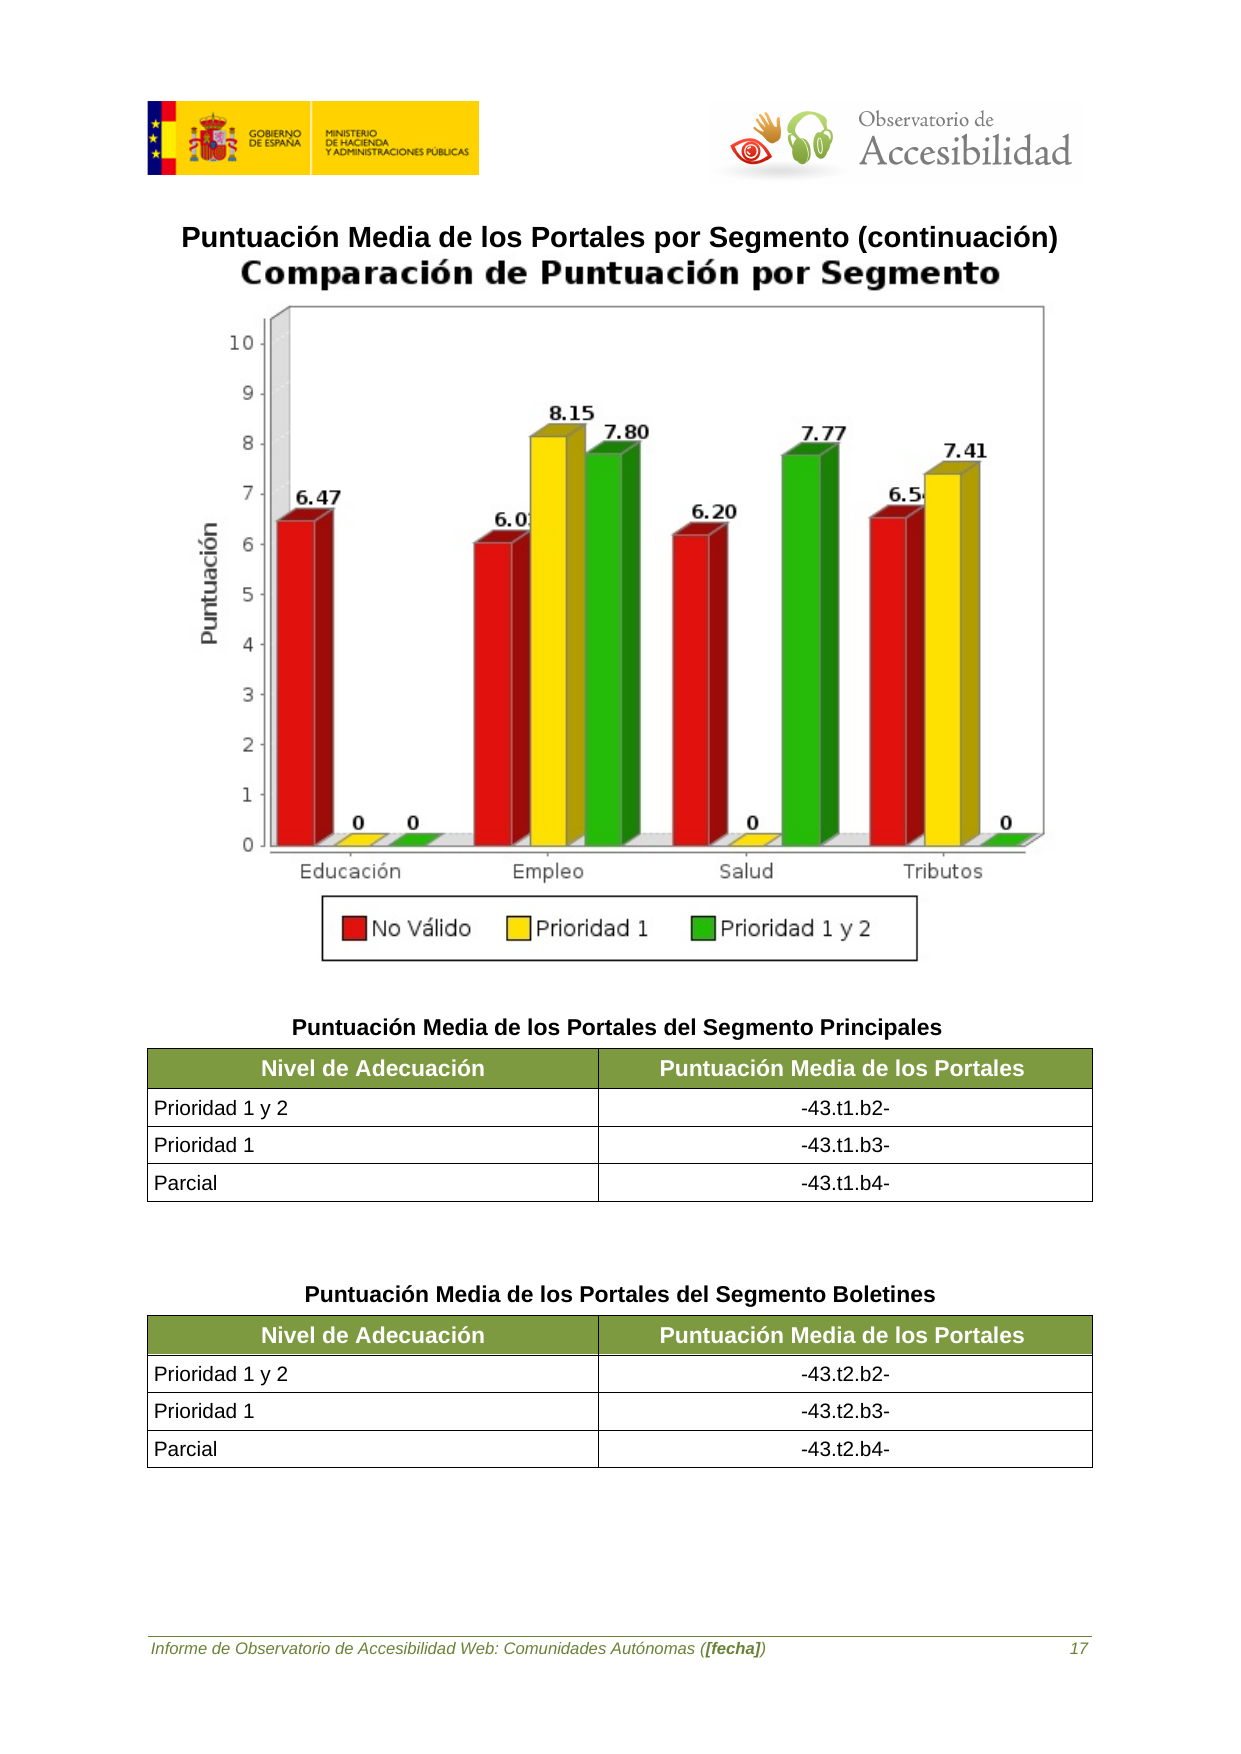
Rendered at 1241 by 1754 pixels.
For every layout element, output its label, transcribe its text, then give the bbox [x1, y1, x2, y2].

table_cell -43.t2.b3- [599, 1393, 1092, 1429]
table_header Nivel de Adecuación [148, 1049, 598, 1088]
picture [147, 101, 479, 175]
table_header Puntuación Media de los Portales [599, 1316, 1092, 1354]
table_cell Prioridad 1 y 2 [148, 1356, 598, 1392]
text Puntuación Media de los Portales por Segmento (continuación) [148, 220, 1092, 963]
table_cell -43.t2.b4- [599, 1431, 1092, 1467]
table_cell -43.t1.b2- [599, 1089, 1092, 1126]
table_header Puntuación Media de los Portales [599, 1049, 1092, 1088]
text Puntuación Media de los Portales del Segmento Boletines [148, 1281, 1092, 1307]
table_cell -43.t2.b2- [599, 1356, 1092, 1392]
table_cell Prioridad 1 [148, 1393, 598, 1429]
table_cell Prioridad 1 y 2 [148, 1089, 598, 1126]
table_cell -43.t1.b4- [599, 1164, 1092, 1201]
picture [710, 102, 1086, 185]
table_cell Parcial [148, 1431, 598, 1467]
picture [178, 253, 1062, 963]
table_cell Prioridad 1 [148, 1127, 598, 1163]
table_cell Parcial [148, 1164, 598, 1201]
text Puntuación Media de los Portales del Segmento Principales [148, 1014, 1092, 1040]
table_cell -43.t1.b3- [599, 1127, 1092, 1163]
table_header Nivel de Adecuación [148, 1316, 598, 1354]
